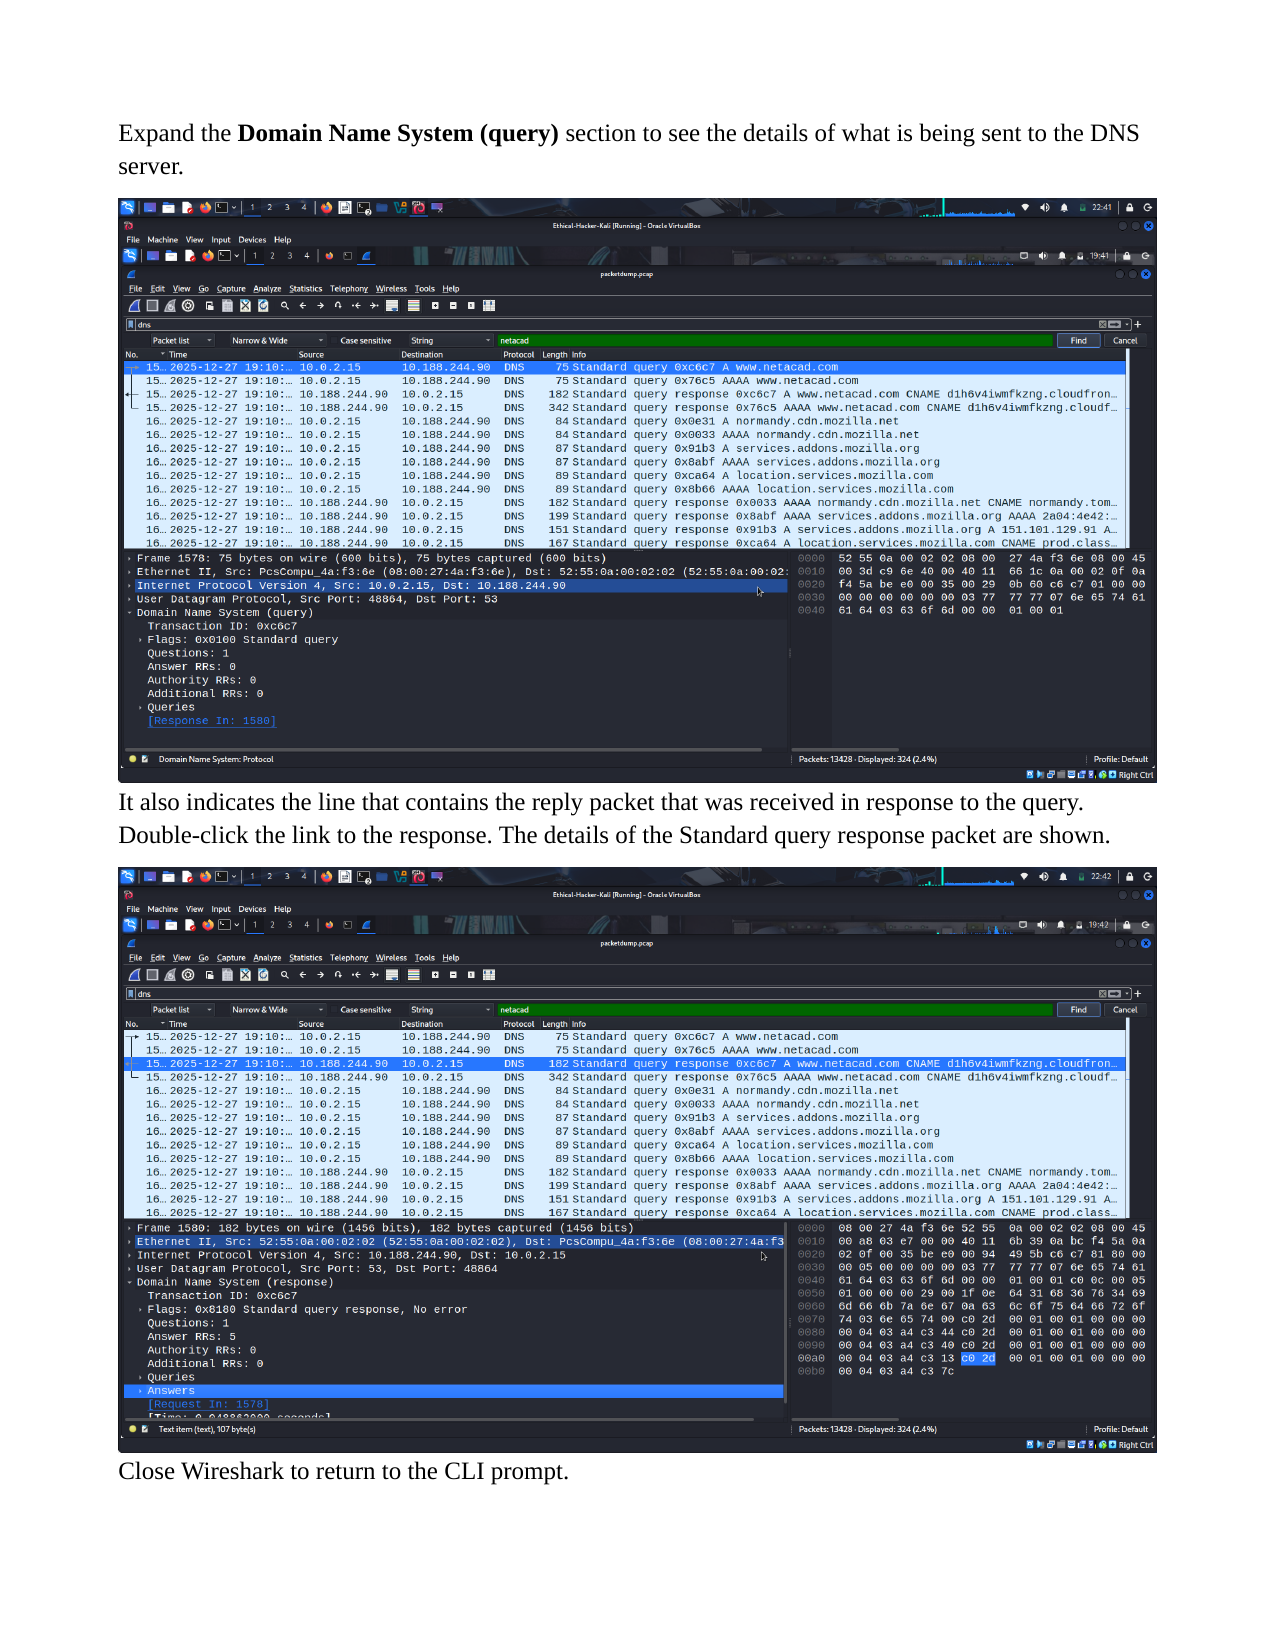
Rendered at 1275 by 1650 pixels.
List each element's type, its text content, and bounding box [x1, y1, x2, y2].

picture [118, 198, 1157, 783]
text Close Wireshark to return to the CLI prompt. [118, 1453, 1157, 1485]
text Expand the Domain Name System (query) section to see the details of what is being sent to the DNS server. [118, 118, 1157, 180]
picture [118, 867, 1157, 1453]
text It also indicates the line that contains the reply packet that was received in response to the query. Double-click the link to the response. The details of the Standard query response packet are shown. [118, 783, 1157, 849]
